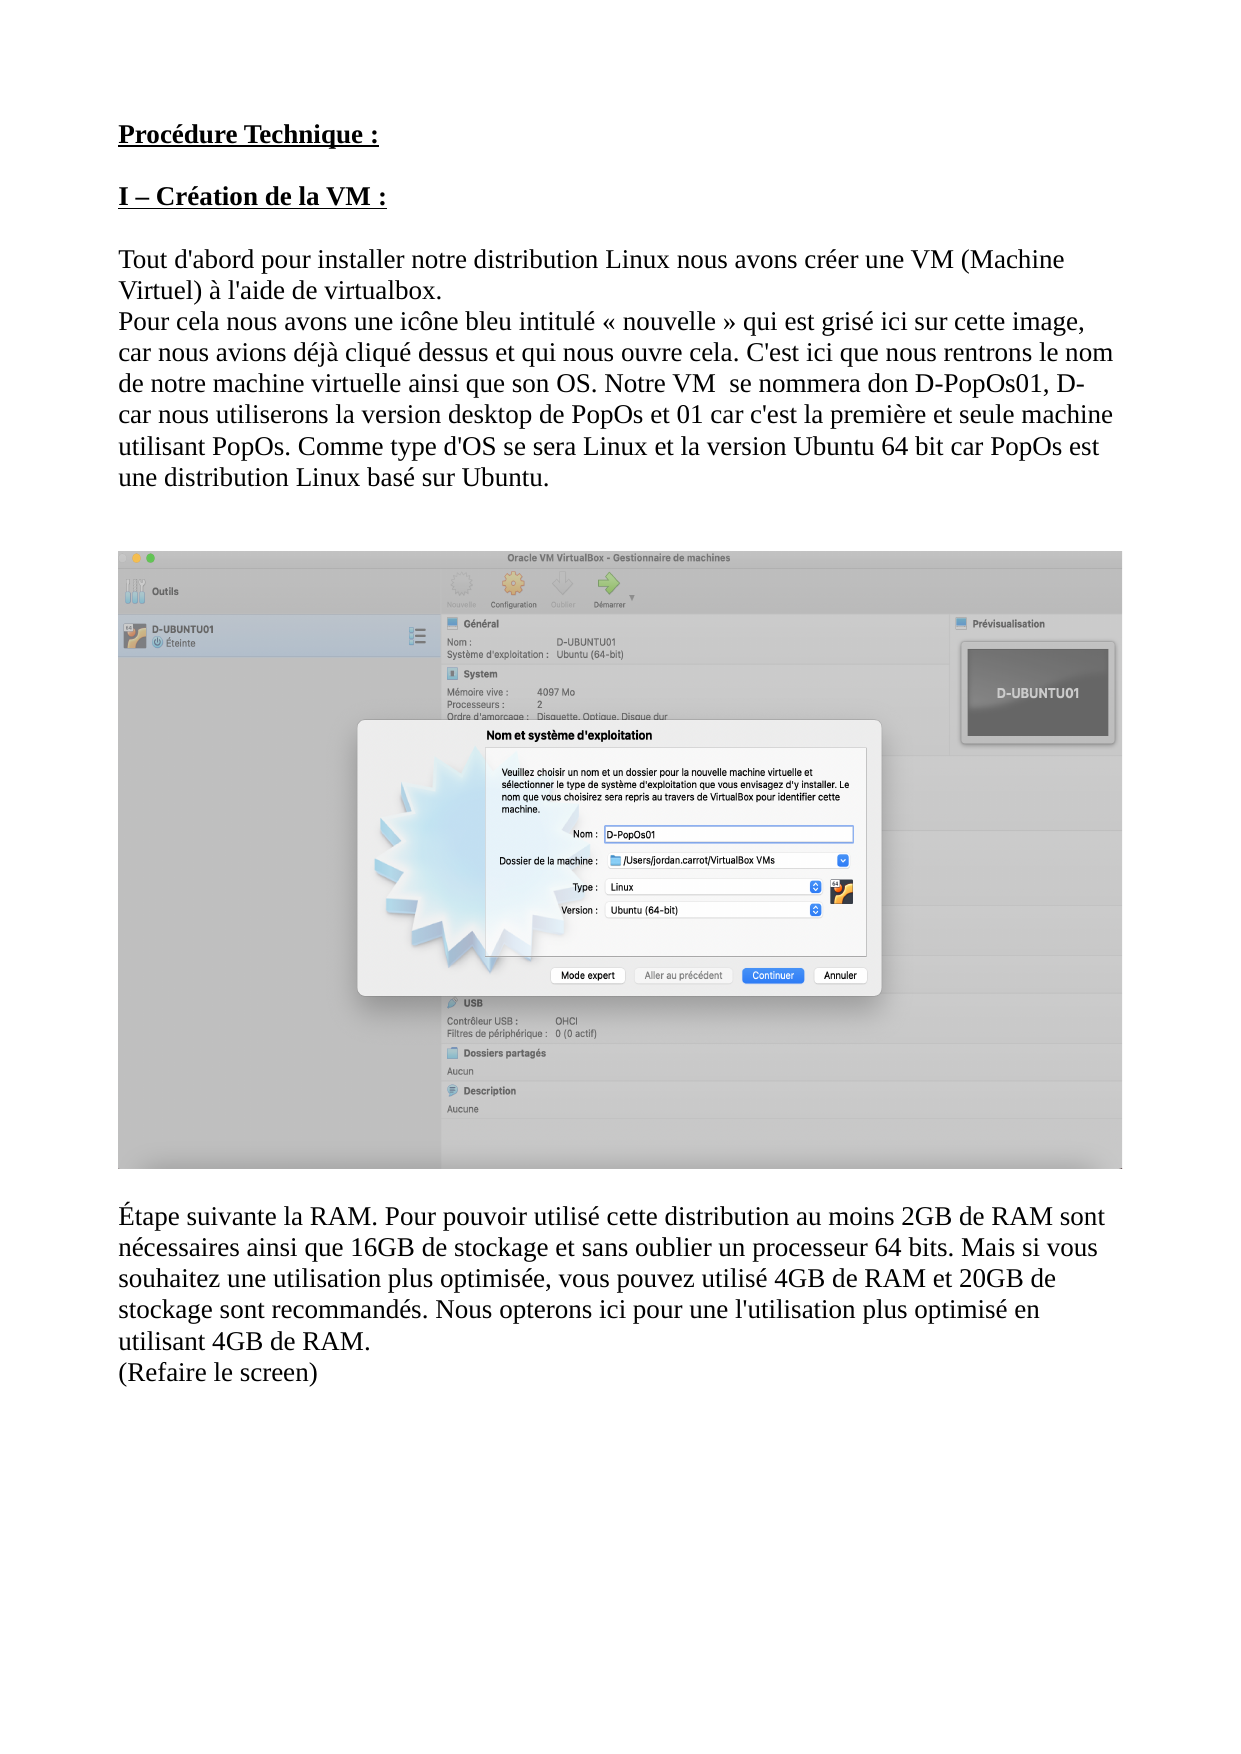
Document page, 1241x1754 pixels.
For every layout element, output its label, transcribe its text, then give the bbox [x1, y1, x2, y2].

text Pour cela nous avons une icône bleu intitulé « nouvelle » qui est grisé ici sur cette image, car nous avions déjà cliqué dessus et qui nous ouvre cela. C'est ici que nous rentrons le nom de notre machine virtuelle ainsi que son OS. Notre VM se nommera don D-PopOs01, D- car nous utiliserons la version desktop de PopOs et 01 car c'est la première et seule machine utilisant PopOs. Comme type d'OS se sera Linux et la version Ubuntu 64 bit car PopOs est une distribution Linux basé sur Ubuntu. [118, 305, 1122, 492]
text (Refaire le screen) [118, 1356, 1122, 1387]
text Tout d'abord pour installer notre distribution Linux nous avons créer une VM (Machine Virtuel) à l'aide de virtualbox. [118, 243, 1122, 305]
text Procédure Technique : [118, 118, 1122, 149]
text Étape suivante la RAM. Pour pouvoir utilisé cette distribution au moins 2GB de RAM sont nécessaires ainsi que 16GB de stockage et sans oublier un processeur 64 bits. Mais si vous souhaitez une utilisation plus optimisée, vous pouvez utilisé 4GB de RAM et 20GB de stockage sont recommandés. Nous opterons ici pour une l'utilisation plus optimisé en utilisant 4GB de RAM. [118, 1200, 1122, 1356]
text I – Création de la VM : [118, 180, 1122, 212]
picture [118, 551, 1123, 1169]
